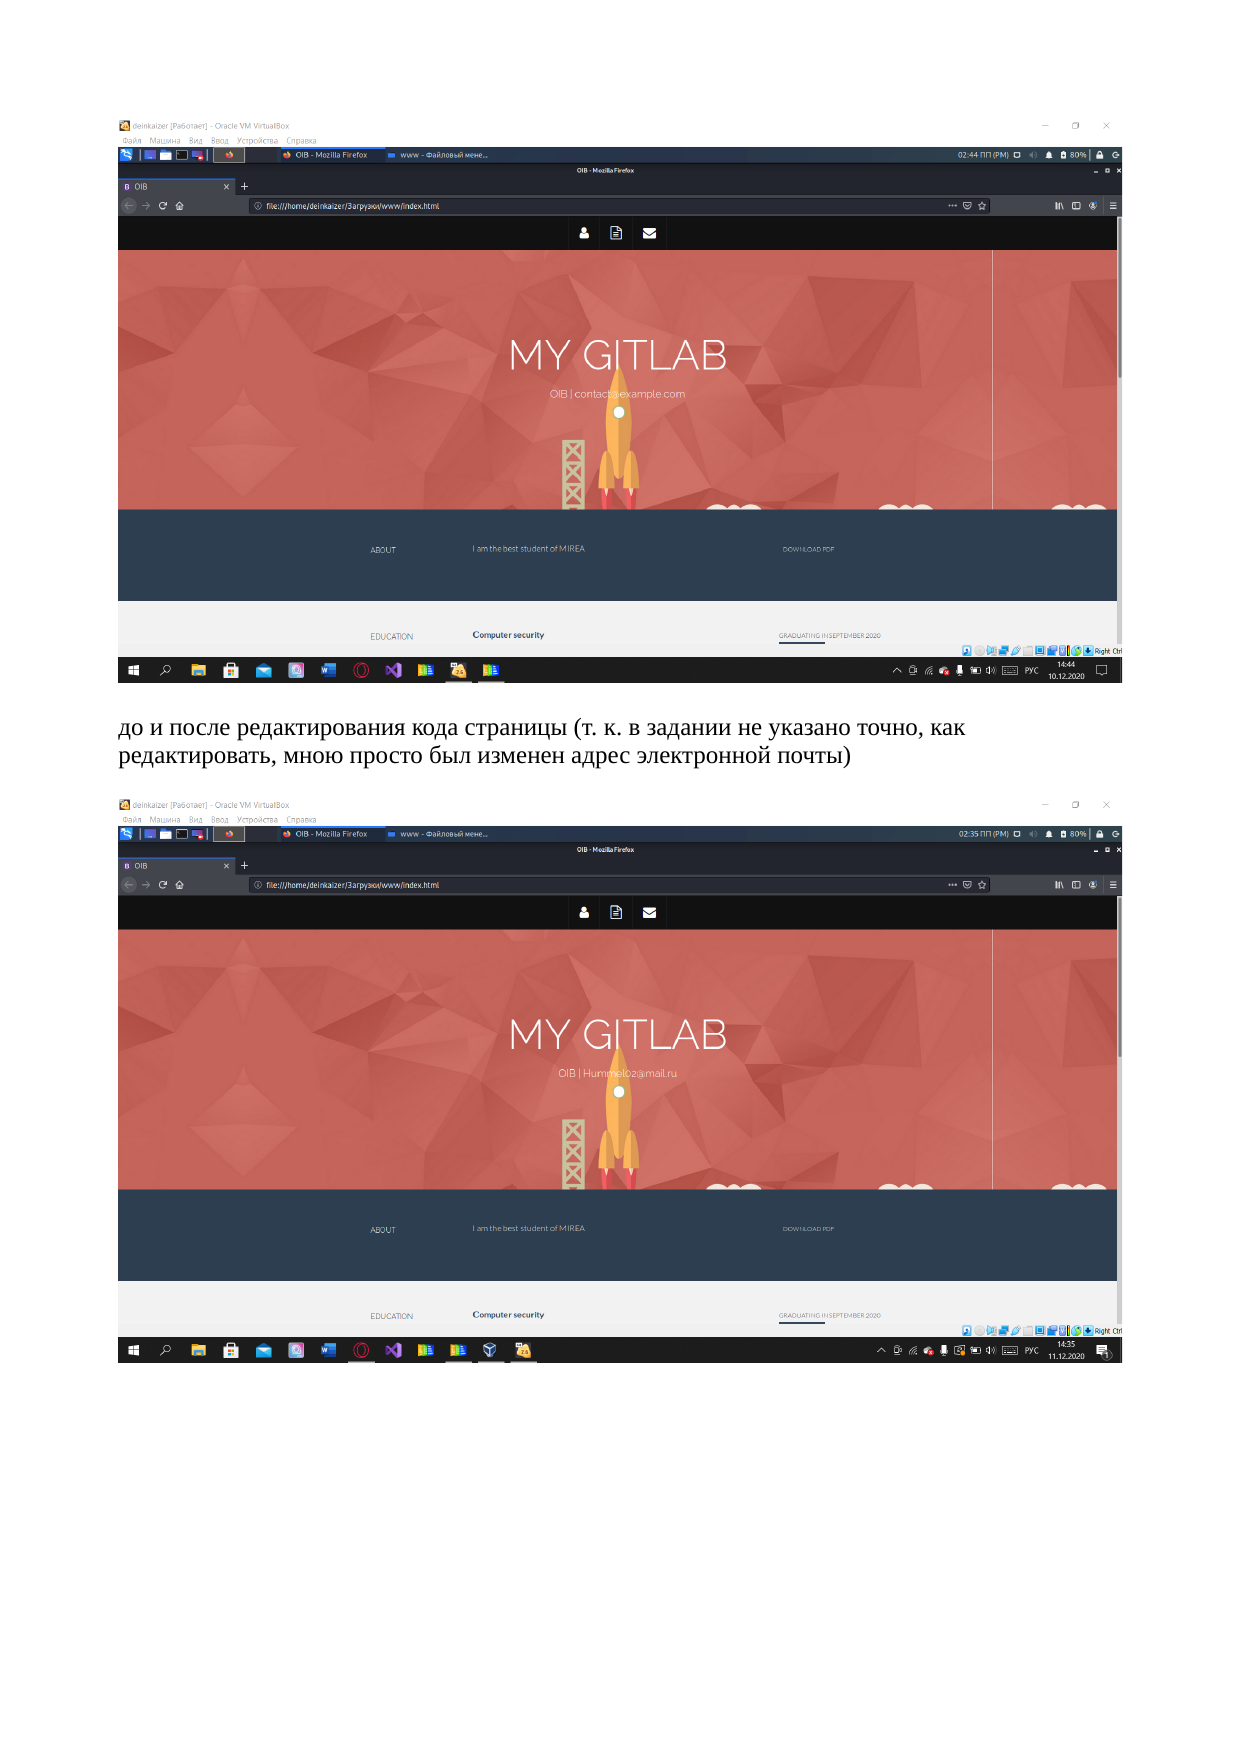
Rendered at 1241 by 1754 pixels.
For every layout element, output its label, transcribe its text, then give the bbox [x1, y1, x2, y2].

text до и после редактирования кода страницы (т. к. в задании не указано точно, как редактировать, мною просто был изменен адрес электронной почты) [118, 712, 1122, 769]
picture [118, 797, 1123, 1363]
picture [118, 118, 1123, 683]
